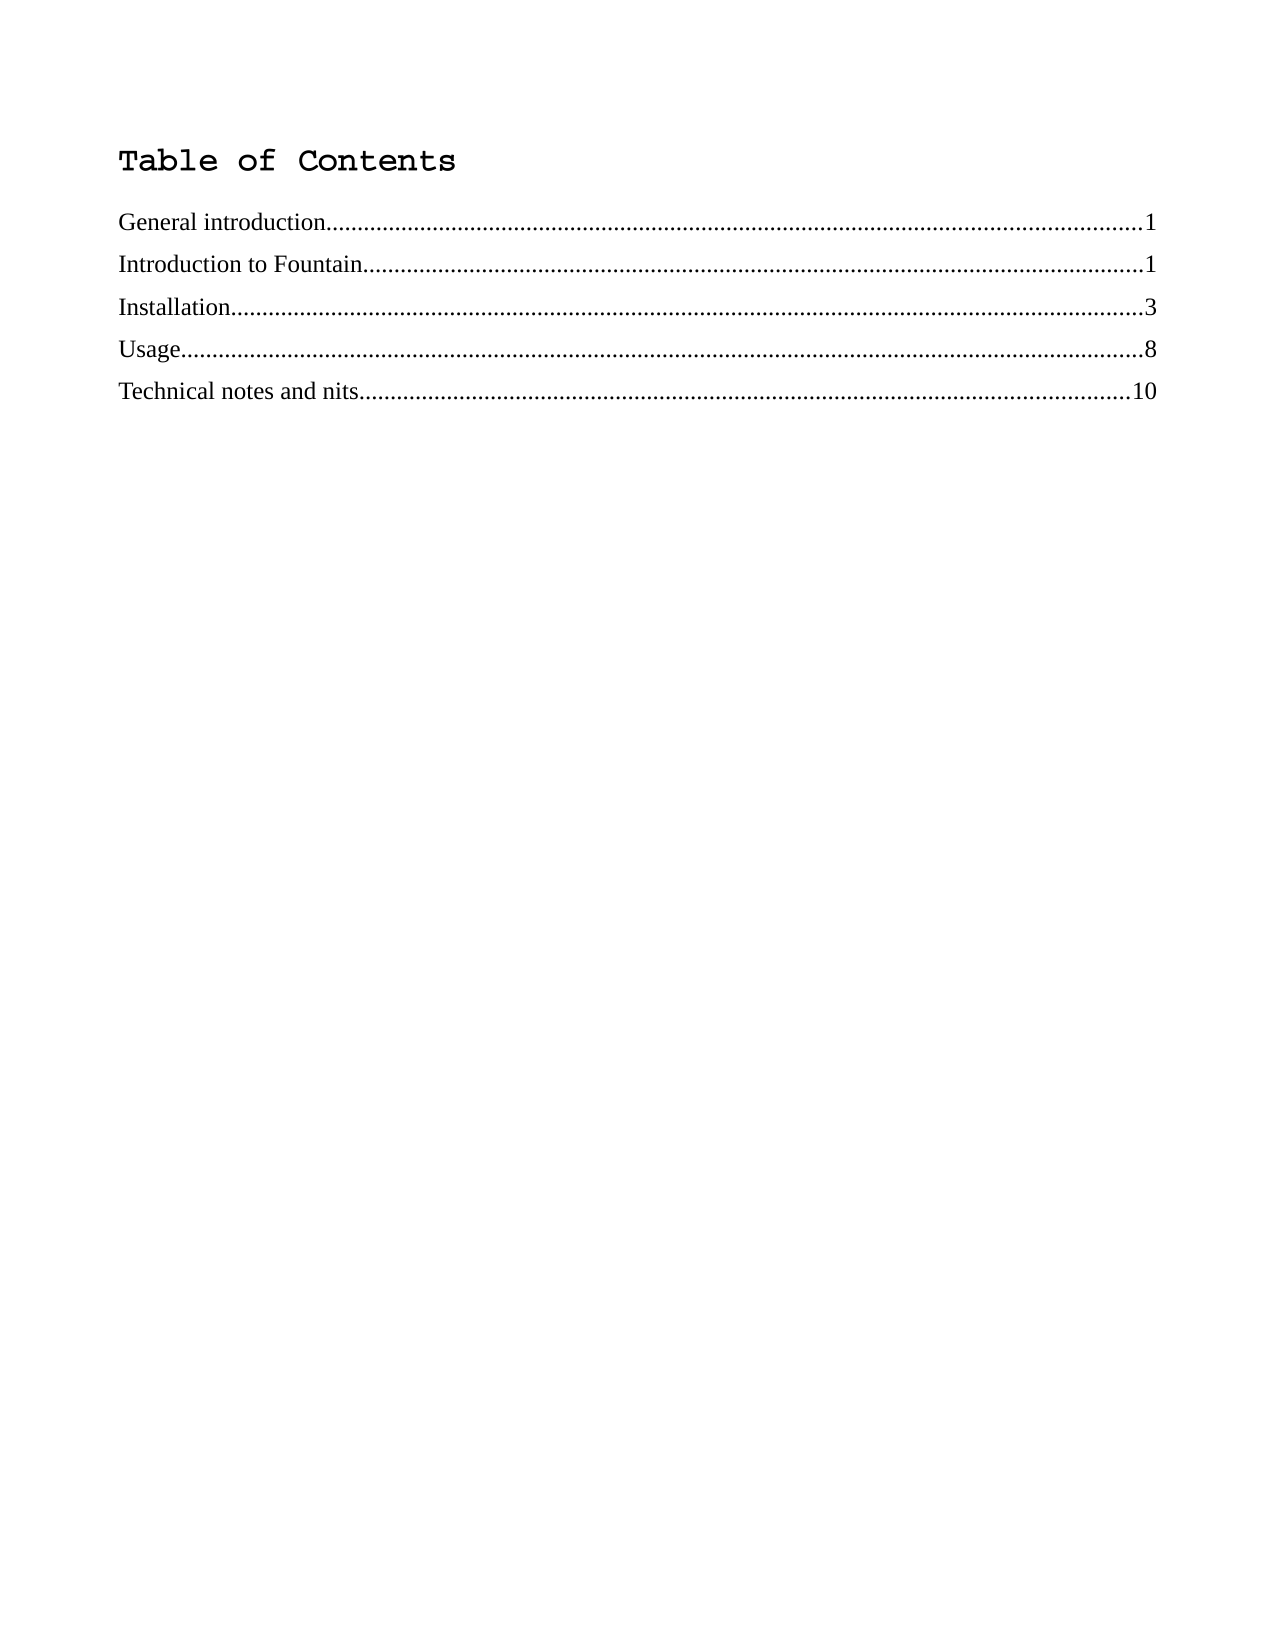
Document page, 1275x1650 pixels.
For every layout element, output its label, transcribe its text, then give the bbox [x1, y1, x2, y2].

text Introduction to Fountain 1 [118, 249, 1157, 278]
subtitle Table of Contents [118, 143, 1157, 181]
text Technical notes and nits 10 [118, 376, 1157, 405]
text General introduction 1 [118, 207, 1157, 236]
text Usage 8 [118, 334, 1157, 363]
text Installation 3 [118, 292, 1157, 320]
